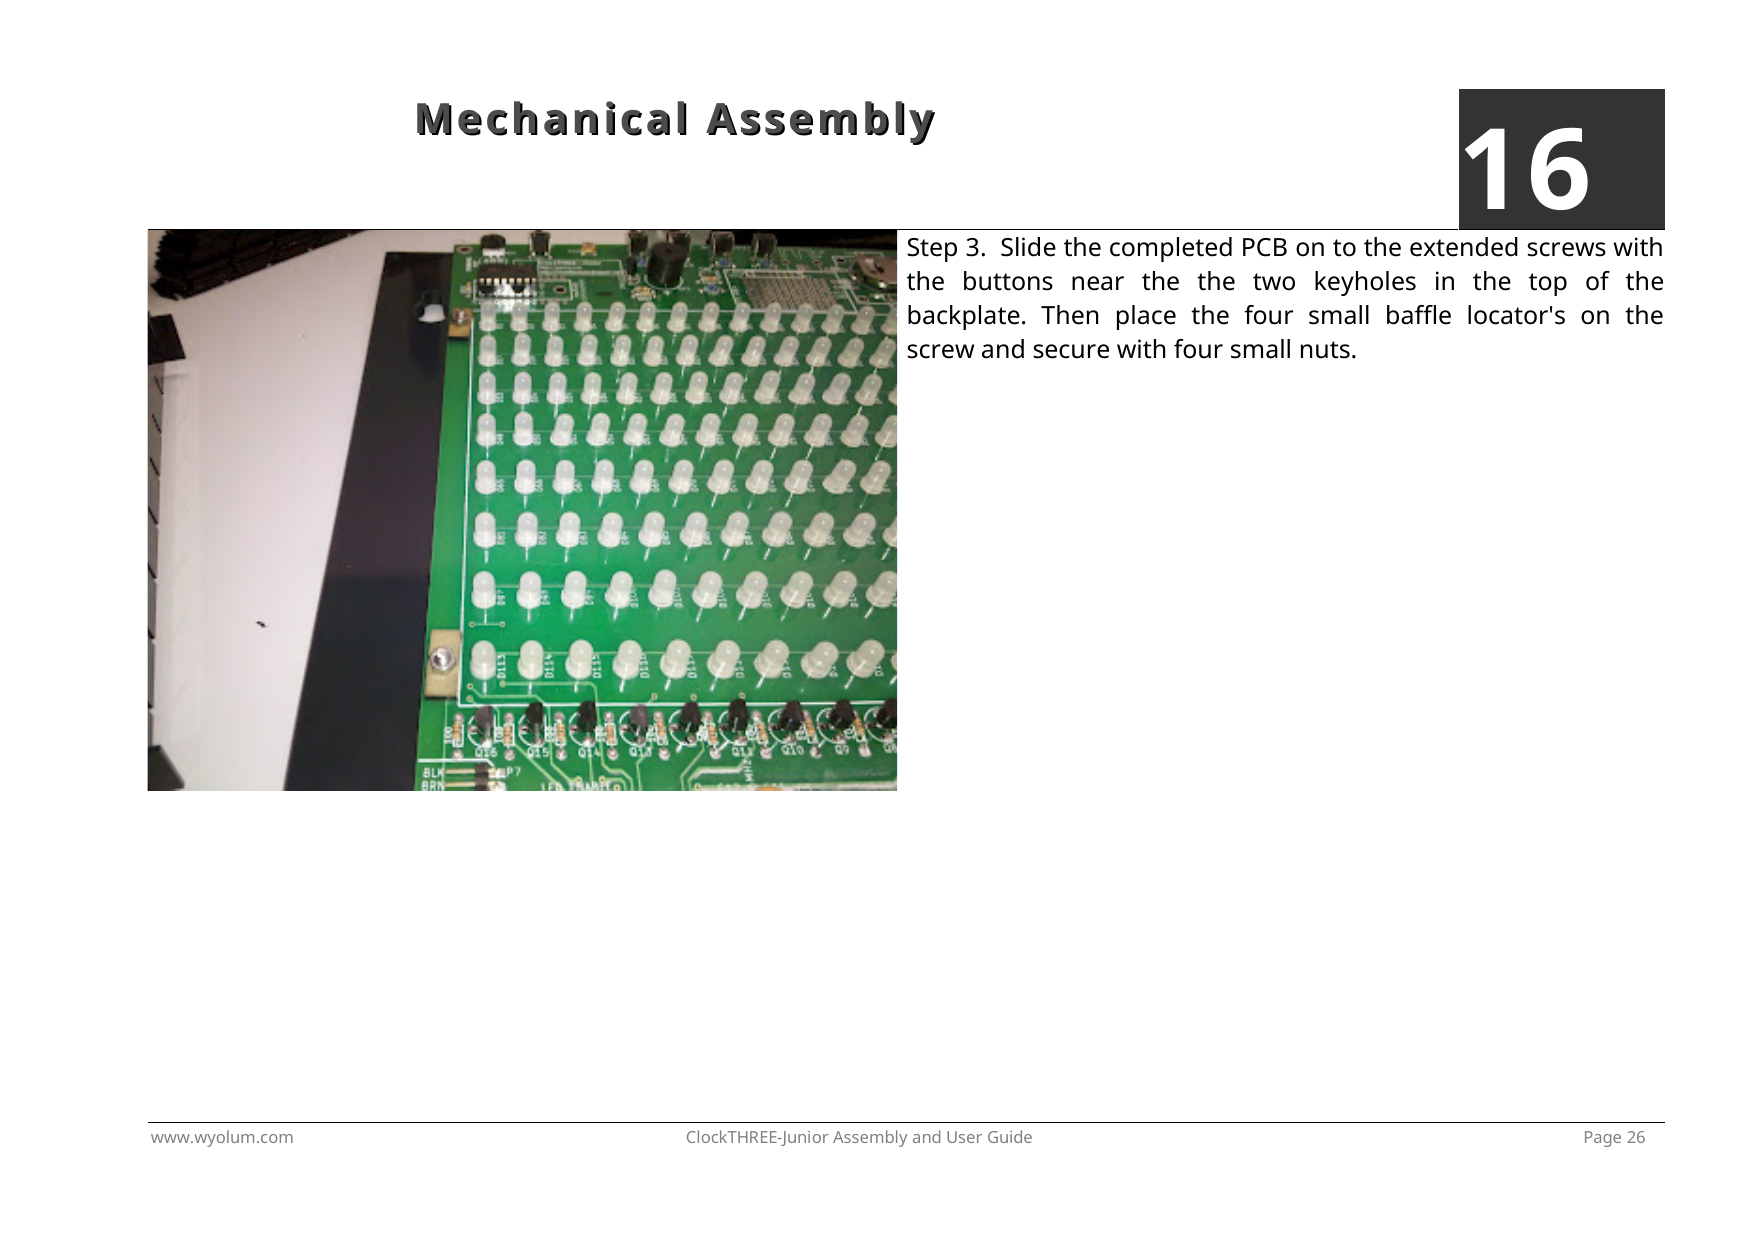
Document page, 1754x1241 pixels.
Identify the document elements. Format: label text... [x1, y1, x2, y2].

table_header [148, 89, 354, 183]
table_cell [148, 183, 354, 229]
table_header [148, 230, 906, 824]
table_header Step 3. Slide the completed PCB on to the extended screws with the buttons near the the two keyholes in the top of the backplate. Then place the four small baffle locator's on the screw and secure with four small nuts. [906, 230, 1665, 824]
table_header Mechanical Assembly [354, 89, 1458, 183]
table_header 16 [1459, 89, 1665, 229]
table_cell [354, 183, 1458, 229]
picture [147, 230, 898, 791]
